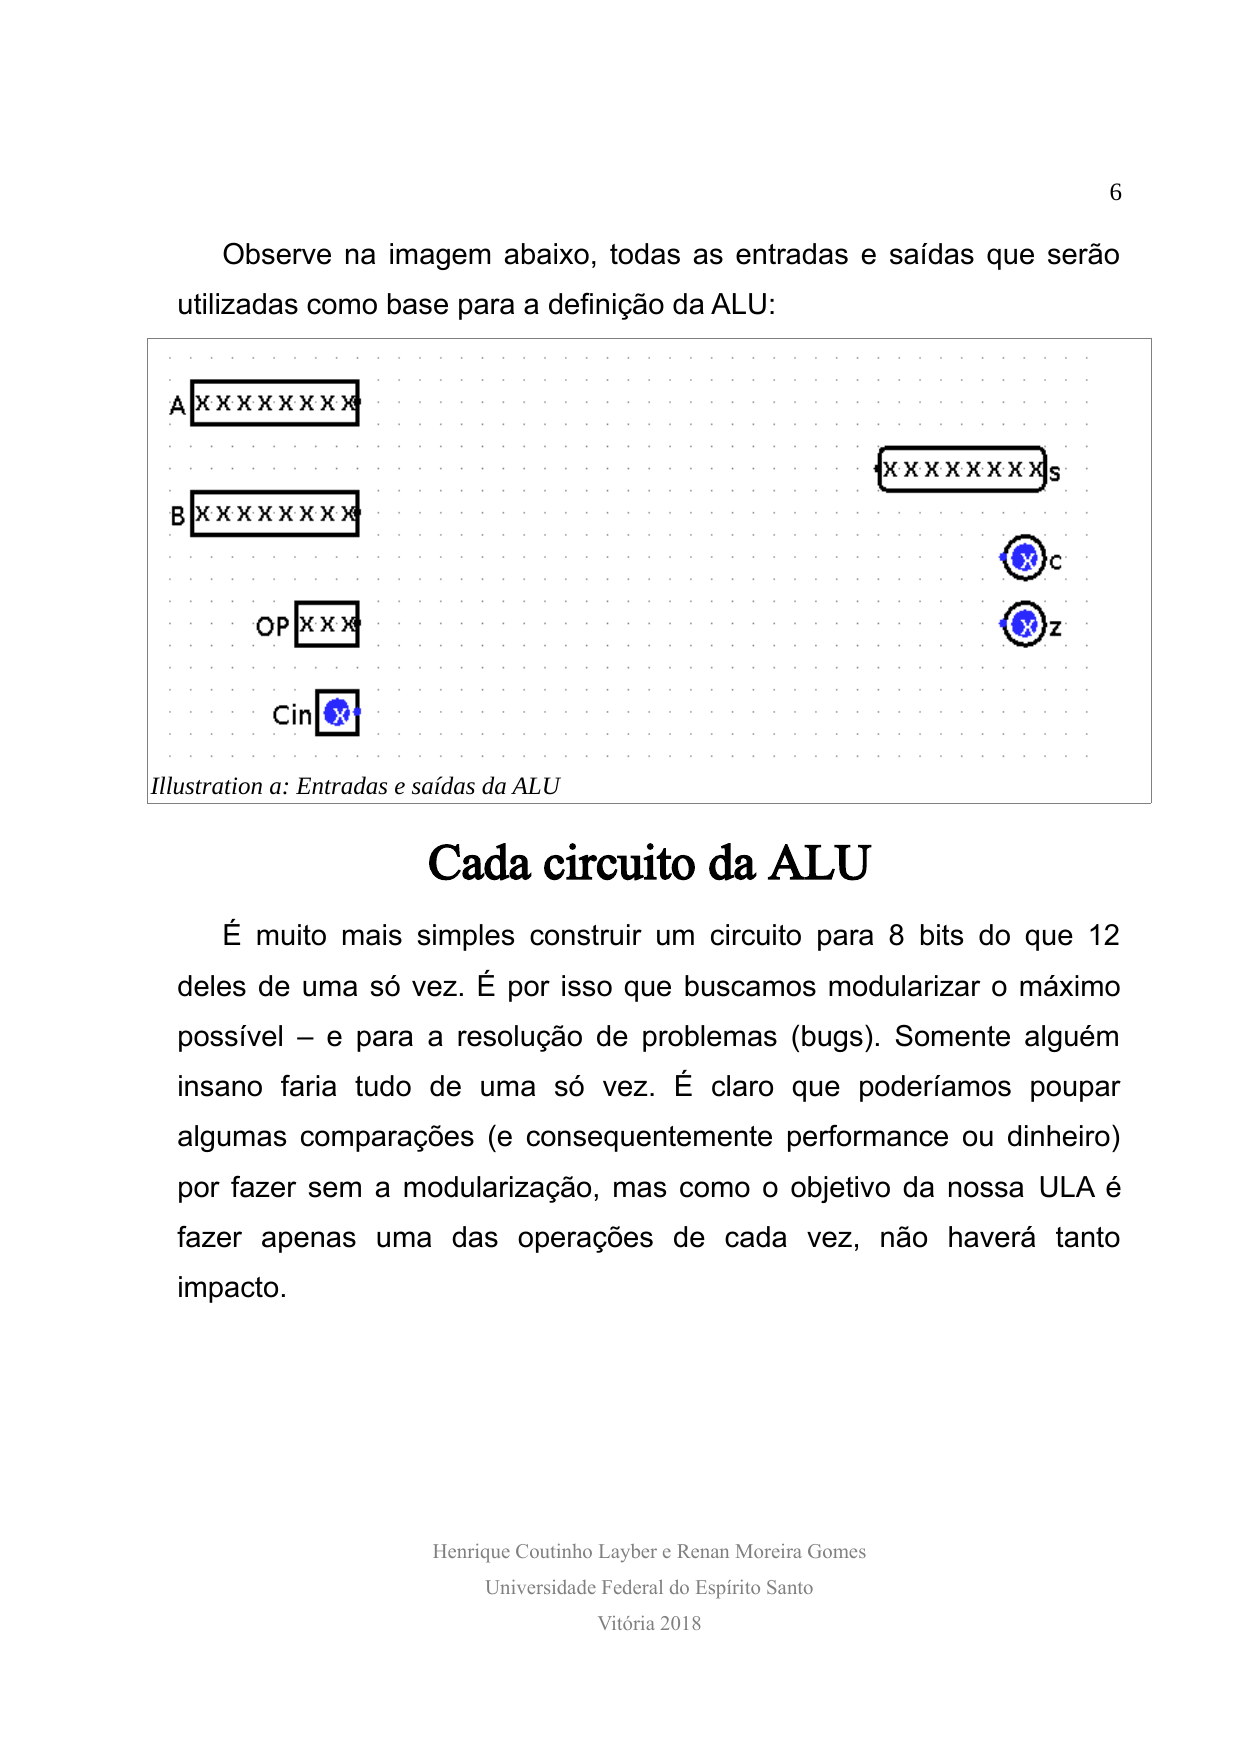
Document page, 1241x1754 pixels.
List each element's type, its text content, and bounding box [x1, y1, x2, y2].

text Illustration a: Entradas e saídas da ALU [150, 353, 1148, 800]
text Observe na imagem abaixo, todas as entradas e saídas que serão utilizadas como base para a definição da ALU: [177, 237, 1122, 321]
text [148, 339, 1151, 803]
text É muito mais simples construir um circuito para 8 bits do que 12 deles de uma só vez. É por isso que buscamos modularizar o máximo possível – e para a resolução de problemas (bugs). Somente alguém insano faria tudo de uma só vez. É claro que poderíamos poupar algumas comparações (e consequentemente performance ou dinheiro) por fazer sem a modularização, mas como o objetivo da nossa ULA é fazer apenas uma das operações de cada vez, não haverá tanto impacto. [177, 918, 1122, 1304]
text Cada circuito da ALU [177, 804, 1122, 889]
picture [150, 353, 1096, 766]
